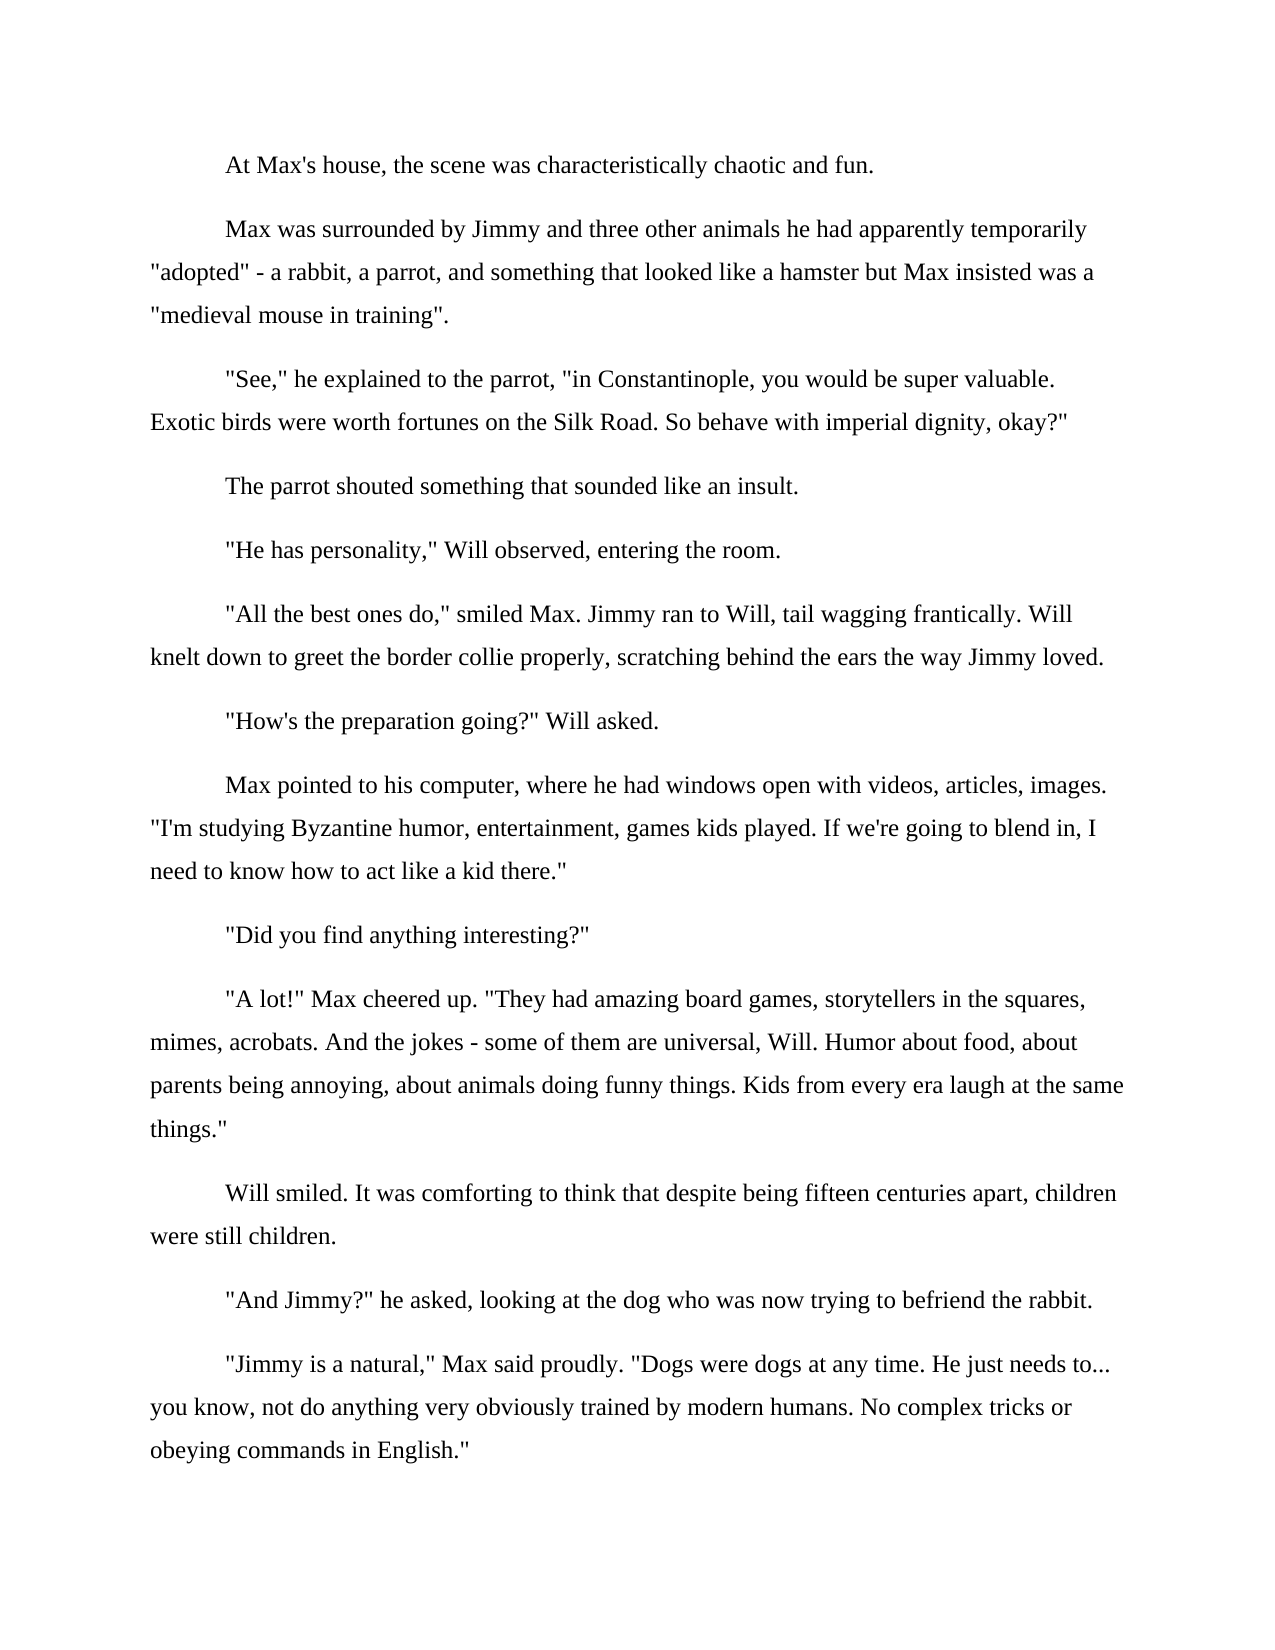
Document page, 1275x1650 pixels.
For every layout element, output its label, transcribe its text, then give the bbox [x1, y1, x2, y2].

text Max was surrounded by Jimmy and three other animals he had apparently temporarily "adopted" - a rabbit, a parrot, and something that looked like a hamster but Max insisted was a "medieval mouse in training". [150, 214, 1125, 329]
text "Did you find anything interesting?" [150, 920, 1125, 949]
text "How's the preparation going?" Will asked. [150, 706, 1125, 735]
text "See," he explained to the parrot, "in Constantinople, you would be super valuable. Exotic birds were worth fortunes on the Silk Road. So behave with imperial dignity, okay?" [150, 364, 1125, 436]
text The parrot shouted something that sounded like an insult. [150, 471, 1125, 500]
text "And Jimmy?" he asked, looking at the dog who was now trying to befriend the rabbit. [150, 1285, 1125, 1313]
text "All the best ones do," smiled Max. Jimmy ran to Will, tail wagging frantically. Will knelt down to greet the border collie properly, scratching behind the ears the way Jimmy loved. [150, 599, 1125, 671]
text "He has personality," Will observed, entering the room. [150, 535, 1125, 564]
text "Jimmy is a natural," Max said proudly. "Dogs were dogs at any time. He just needs to... you know, not do anything very obviously trained by modern humans. No complex tricks or obeying commands in English." [150, 1349, 1125, 1464]
text Will smiled. It was comforting to think that despite being fifteen centuries apart, children were still children. [150, 1178, 1125, 1249]
text At Max's house, the scene was characteristically chaotic and fun. [150, 150, 1125, 179]
text Max pointed to his computer, where he had windows open with videos, articles, images. "I'm studying Byzantine humor, entertainment, games kids played. If we're going to blend in, I need to know how to act like a kid there." [150, 770, 1125, 885]
text "A lot!" Max cheered up. "They had amazing board games, storytellers in the squares, mimes, acrobats. And the jokes - some of them are universal, Will. Humor about food, about parents being annoying, about animals doing funny things. Kids from every era laugh at the same things." [150, 984, 1125, 1142]
